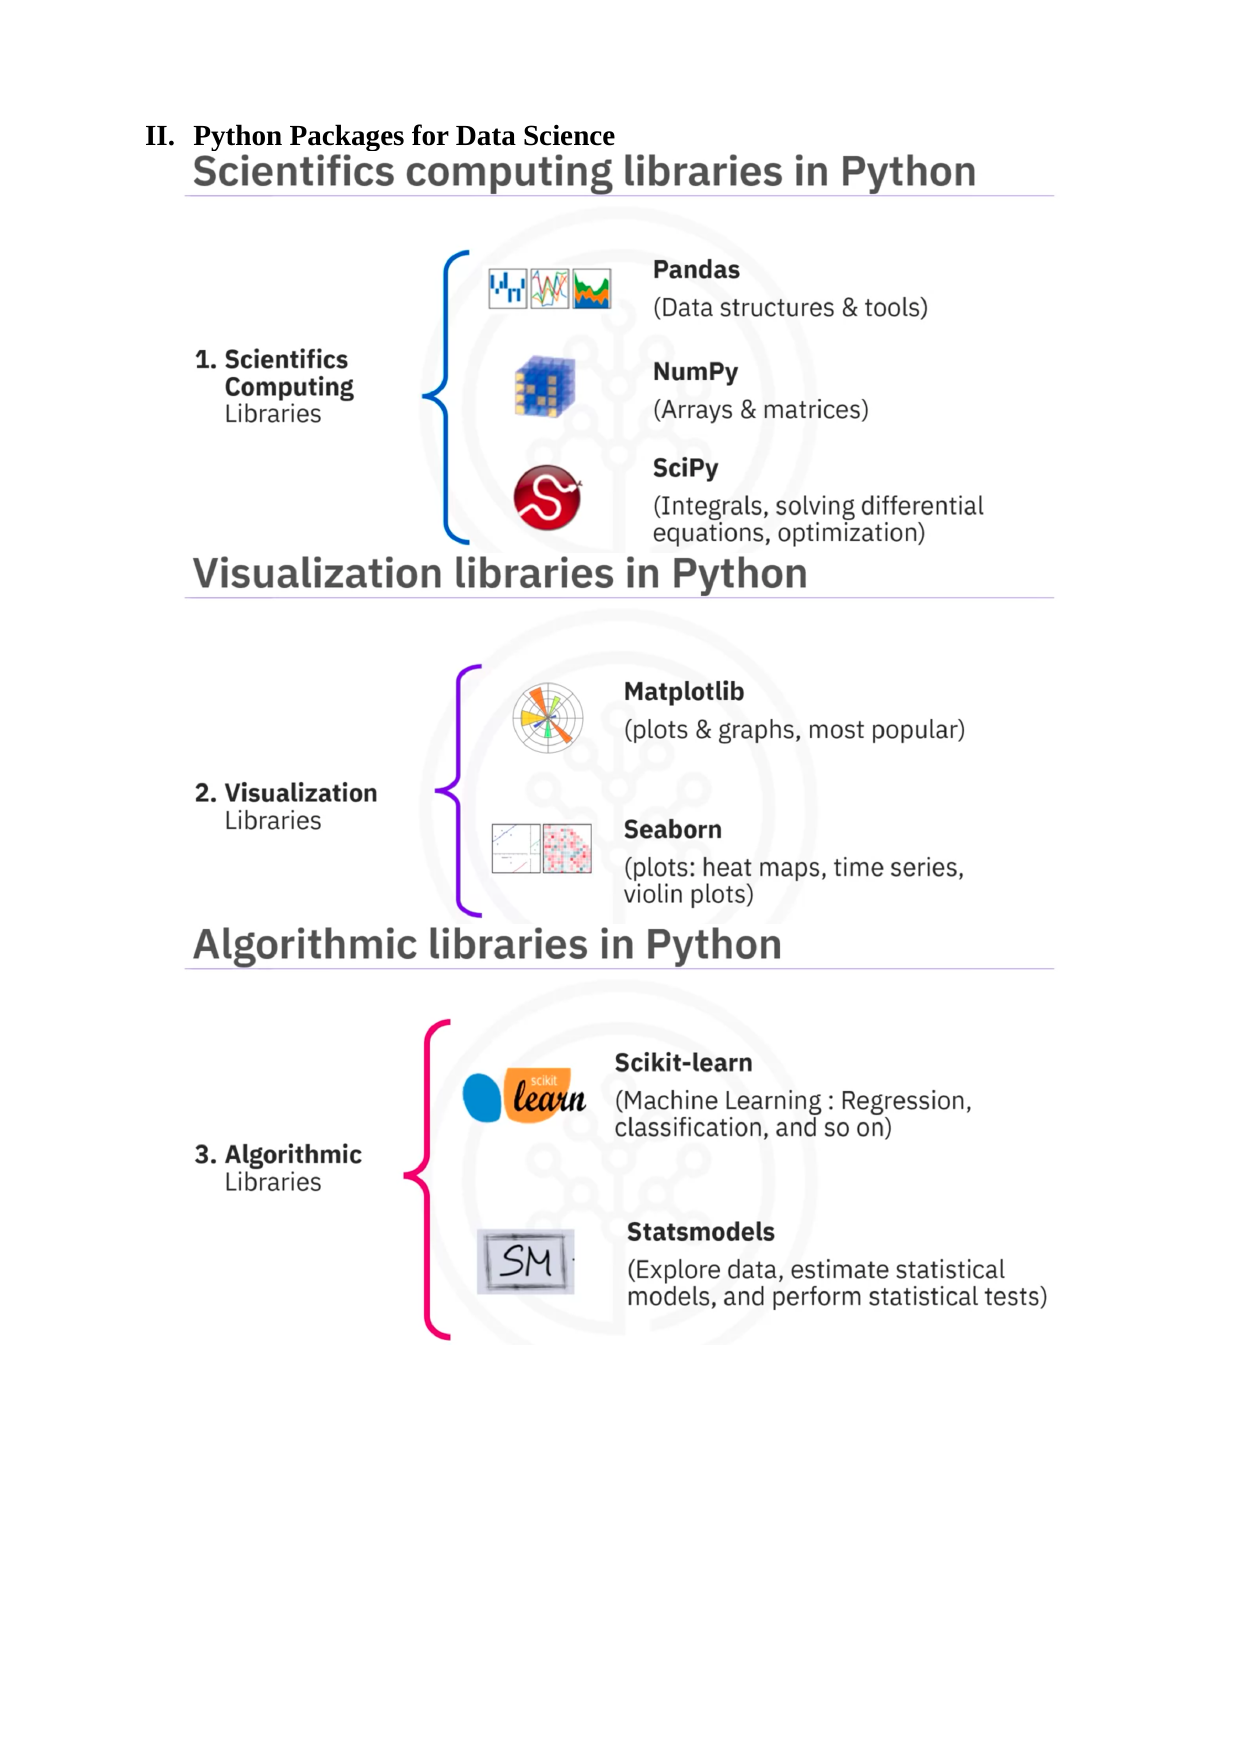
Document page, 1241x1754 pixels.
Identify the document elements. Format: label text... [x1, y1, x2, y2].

picture [118, 151, 1123, 1345]
list Python Packages for Data Science [175, 118, 1122, 151]
